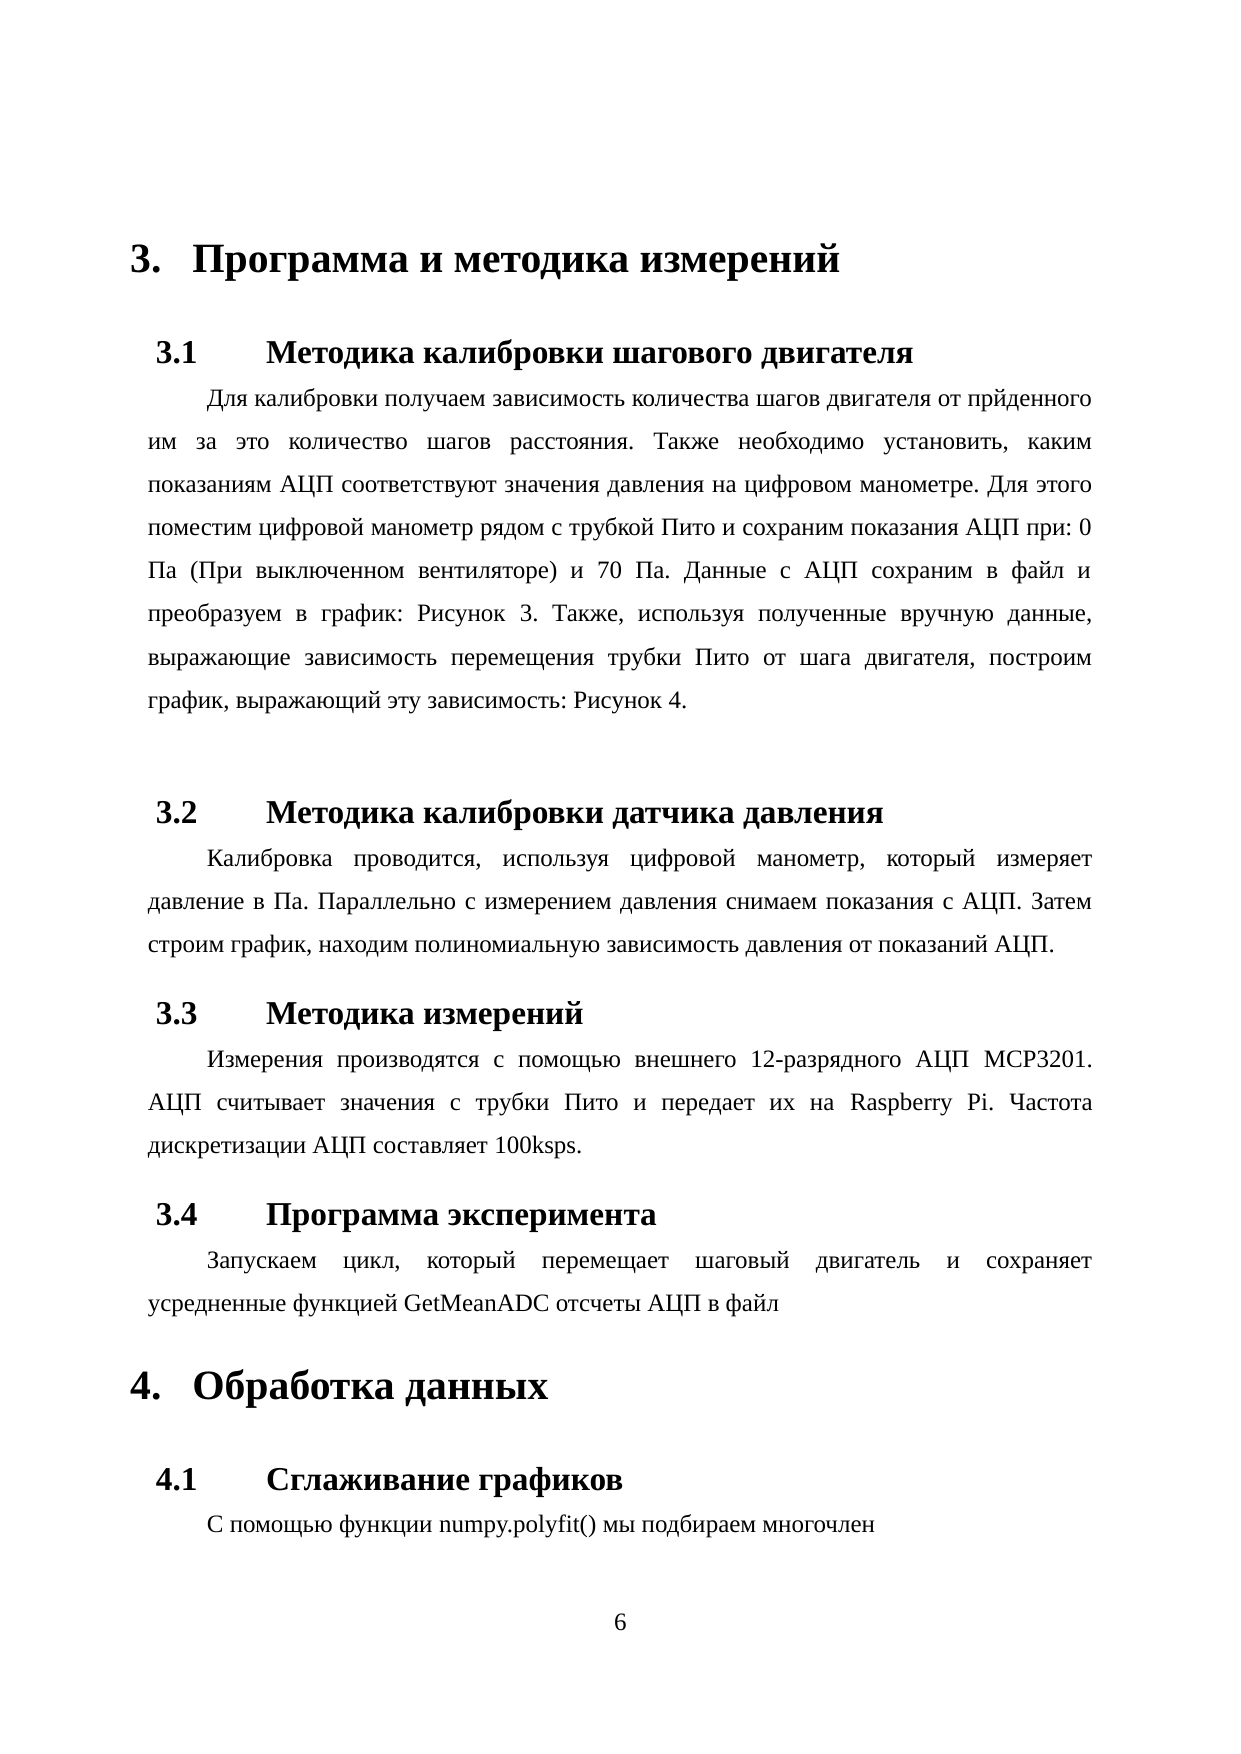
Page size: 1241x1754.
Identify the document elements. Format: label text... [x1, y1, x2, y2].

subtitle Методика калибровки шагового двигателя [156, 332, 1122, 370]
subtitle Программа эксперимента [156, 1194, 1122, 1232]
subtitle Сглаживание графиков [156, 1459, 1122, 1497]
text Запускаем цикл, который перемещает шаговый двигатель и сохраняет усредненные функцией GetMeanADC отсчеты АЦП в файл [148, 1245, 1093, 1317]
subtitle Методика измерений [156, 993, 1122, 1031]
subtitle Методика калибровки датчика давления [156, 792, 1122, 830]
subtitle Программа и методика измерений [130, 234, 1122, 282]
subtitle Обработка данных [130, 1361, 1122, 1408]
text Для калибровки получаем зависимость количества шагов двигателя от прйденного им за это количество шагов расстояния. Также необходимо установить, каким показаниям АЦП соответствуют значения давления на цифровом манометре. Для этого поместим цифровой манометр рядом с трубкой Пито и сохраним показания АЦП при: 0 Па (При выключенном вентиляторе) и 70 Па. Данные с АЦП сохраним в файл и преобразуем в график: Рисунок 3. Также, используя полученные вручную данные, выражающие зависимость перемещения трубки Пито от шага двигателя, построим график, выражающий эту зависимость: Рисунок 4. [148, 383, 1093, 713]
text Калибровка проводится, используя цифровой манометр, который измеряет давление в Па. Параллельно с измерением давления снимаем показания с АЦП. Затем строим график, находим полиномиальную зависимость давления от показаний АЦП. [148, 843, 1093, 958]
text Измерения производятся с помощью внешнего 12-разрядного АЦП MCP3201. АЦП считывает значения с трубки Пито и передает их на Raspberry Pi. Частота дискретизации АЦП составляет 100ksps. [148, 1044, 1093, 1159]
text С помощью функции numpy.polyfit() мы подбираем многочлен [148, 1509, 1093, 1538]
